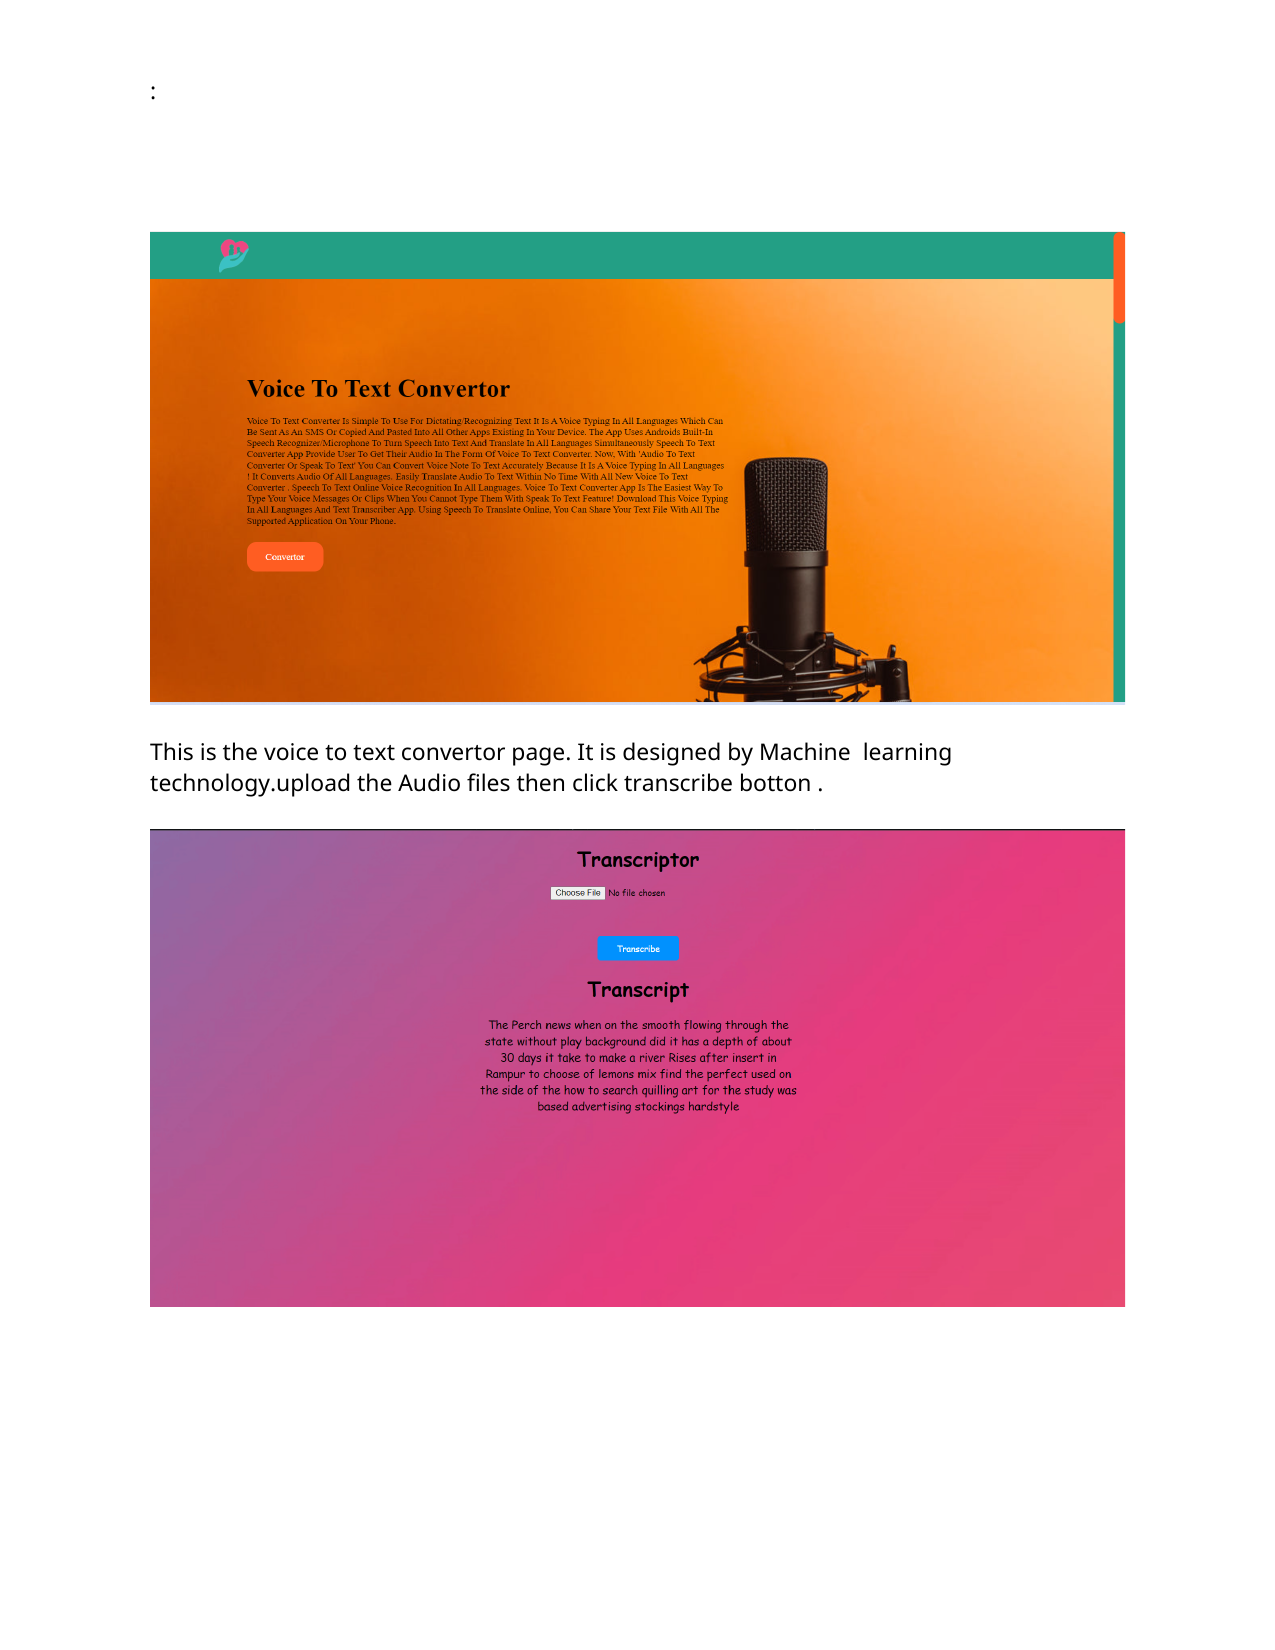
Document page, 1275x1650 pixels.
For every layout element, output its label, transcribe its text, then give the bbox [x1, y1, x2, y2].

picture [150, 231, 1125, 705]
text This is the voice to text convertor page. It is designed by Machine learning technology.upload the Audio files then click transcribe botton . [150, 736, 1125, 798]
picture [150, 829, 1125, 1307]
